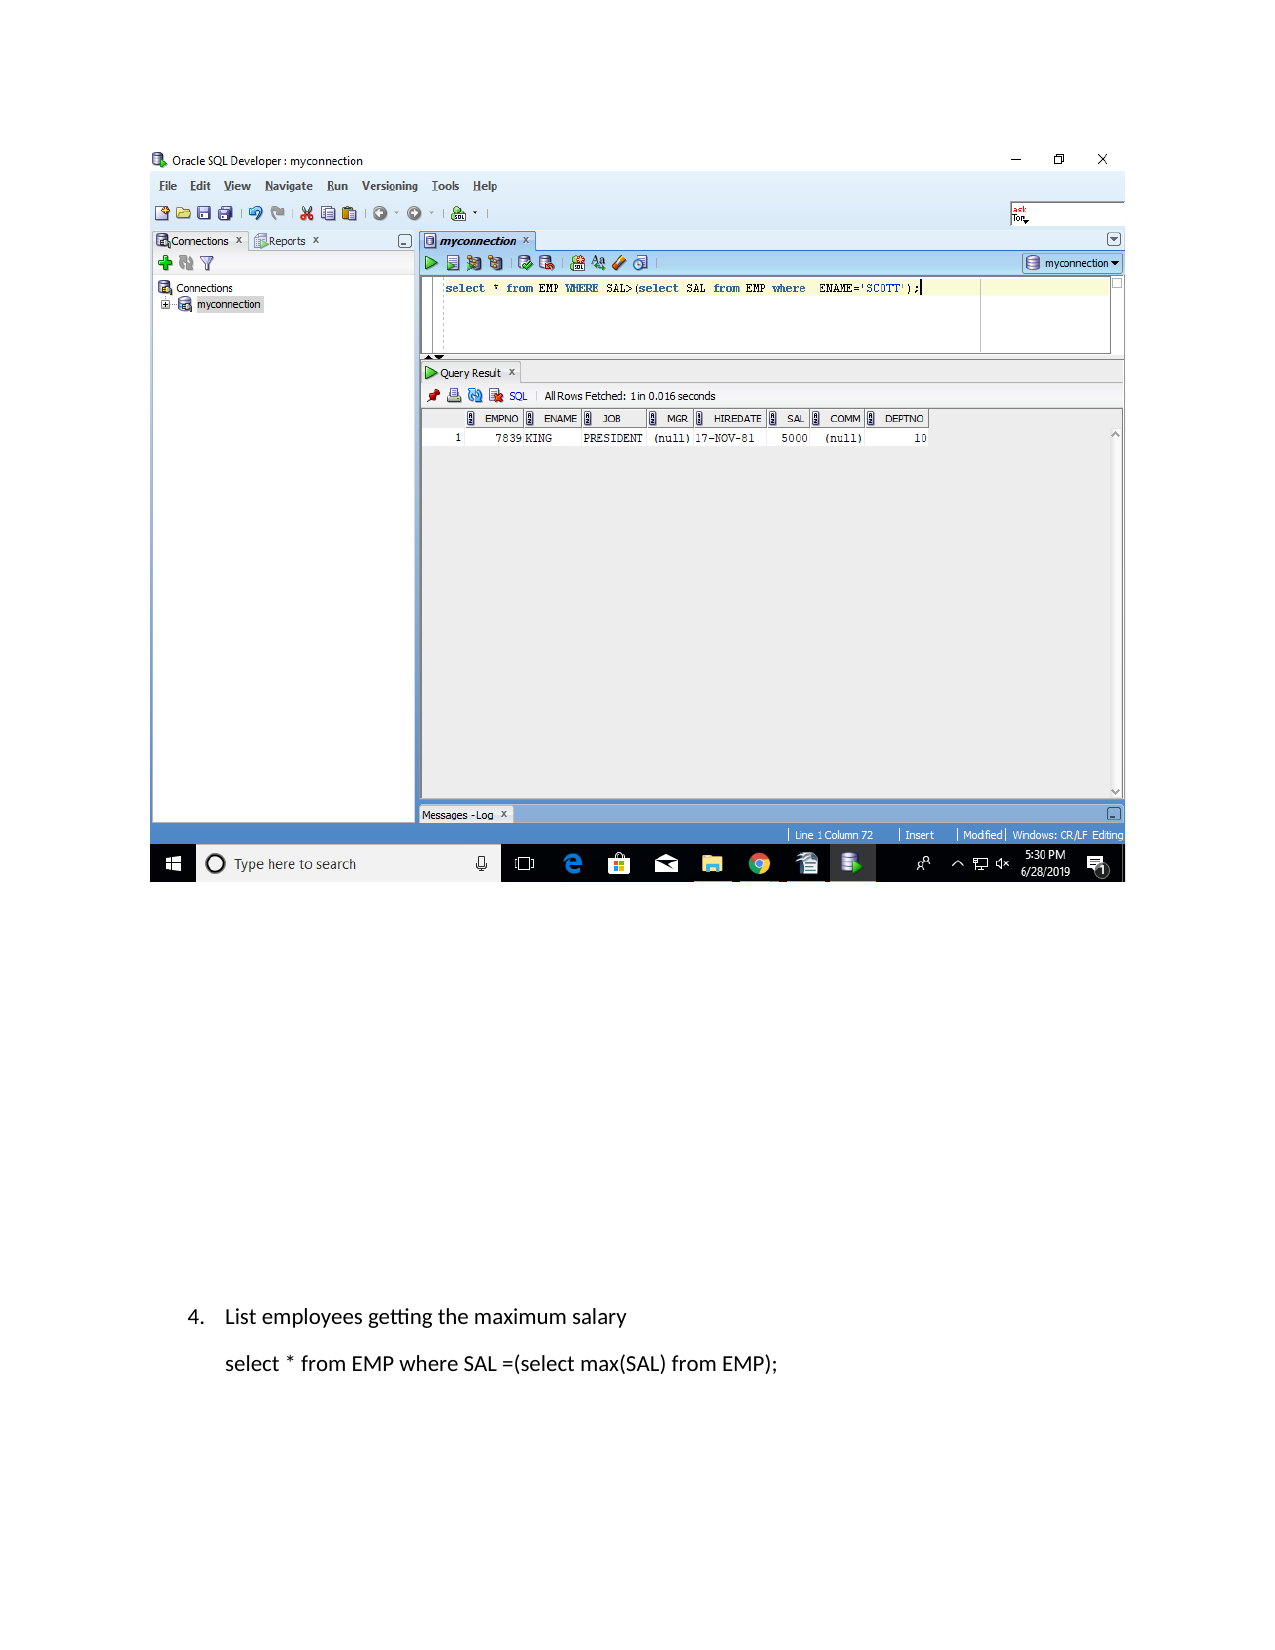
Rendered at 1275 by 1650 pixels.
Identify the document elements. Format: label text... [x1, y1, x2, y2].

list select * from EMP where SAL =(select max(SAL) from EMP); [187, 1349, 1125, 1377]
list List employees getting the maximum salary [187, 1302, 1125, 1330]
picture [150, 150, 1125, 882]
